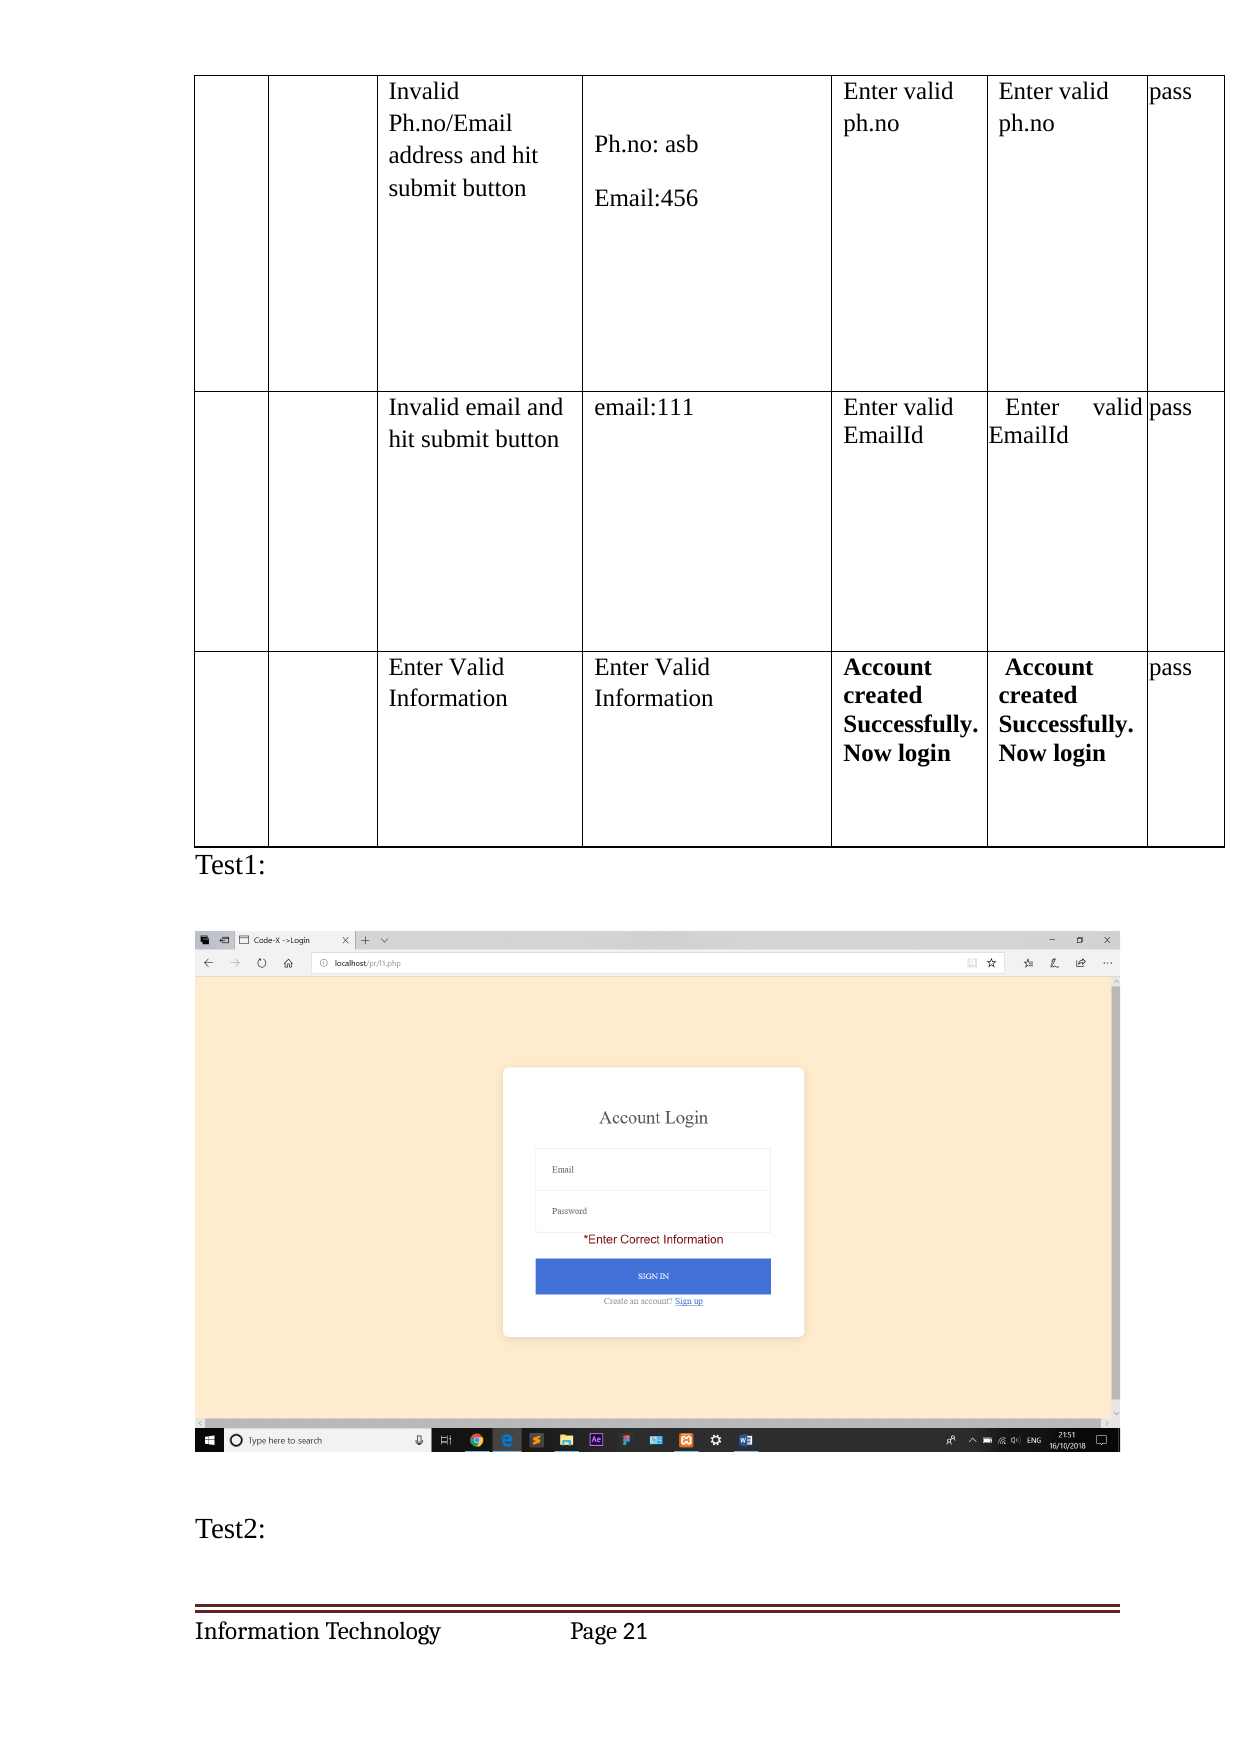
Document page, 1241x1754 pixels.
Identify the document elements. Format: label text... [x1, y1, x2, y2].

table_cell Enter valid EmailId [988, 392, 1147, 651]
table_cell Ph.no: asb Email:456 [583, 76, 831, 391]
table_cell Invalid Ph.no/Email address and hit submit button [378, 76, 582, 391]
table_cell [195, 652, 268, 846]
table_cell Invalid email and hit submit button [378, 392, 582, 651]
table_cell [269, 652, 377, 846]
table_cell Enter valid EmailId [832, 392, 987, 651]
table_cell [269, 76, 377, 391]
table_cell email:111 [583, 392, 831, 651]
table_cell pass [1148, 652, 1224, 846]
text Test1: [195, 848, 1120, 881]
table_cell Account created Successfully. Now login [988, 652, 1147, 846]
text Test2: [195, 1512, 1120, 1545]
table_cell Enter valid ph.no [832, 76, 987, 391]
table_cell [195, 392, 268, 651]
table_cell pass [1148, 76, 1224, 391]
table_cell [269, 392, 377, 651]
table_cell pass [1148, 392, 1224, 651]
table_cell Enter Valid Information [583, 652, 831, 846]
table_cell [195, 76, 268, 391]
table_cell Account created Successfully. Now login [832, 652, 987, 846]
table_cell Enter valid ph.no [988, 76, 1147, 391]
table_cell Enter Valid Information [378, 652, 582, 846]
